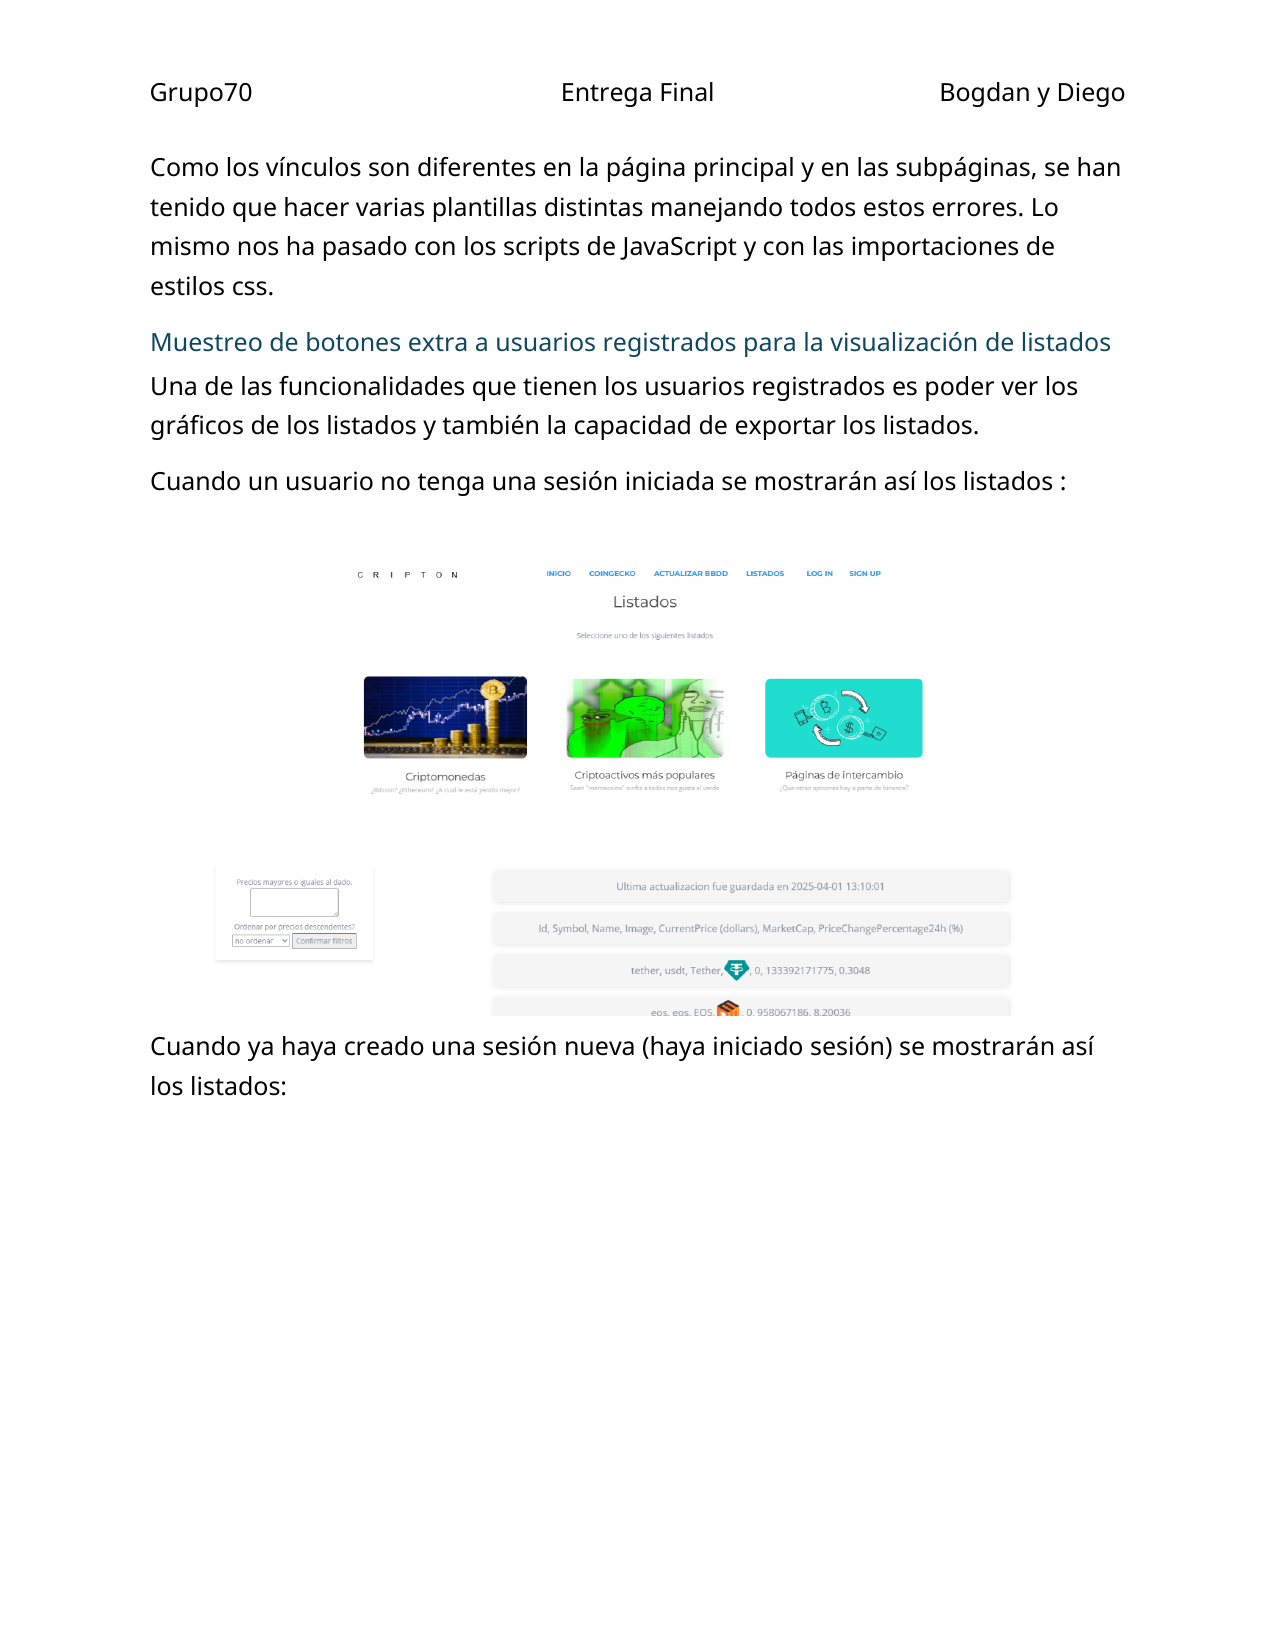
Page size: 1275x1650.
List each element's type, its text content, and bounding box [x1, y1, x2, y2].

text Cuando ya haya creado una sesión nueva (haya iniciado sesión) se mostrarán así los listados: [150, 1029, 1125, 1103]
text Cuando un usuario no tenga una sesión iniciada se mostrarán así los listados : [150, 464, 1125, 498]
text Una de las funcionalidades que tienen los usuarios registrados es poder ver los gráficos de los listados y también la capacidad de exportar los listados. [150, 368, 1125, 442]
subtitle Muestreo de botones extra a usuarios registrados para la visualización de listados [150, 324, 1125, 359]
text Como los vínculos son diferentes en la página principal y en las subpáginas, se han tenido que hacer varias plantillas distintas manejando todos estos errores. Lo mismo nos ha pasado con los scripts de JavaScript y con las importaciones de estilos css. [150, 150, 1125, 302]
